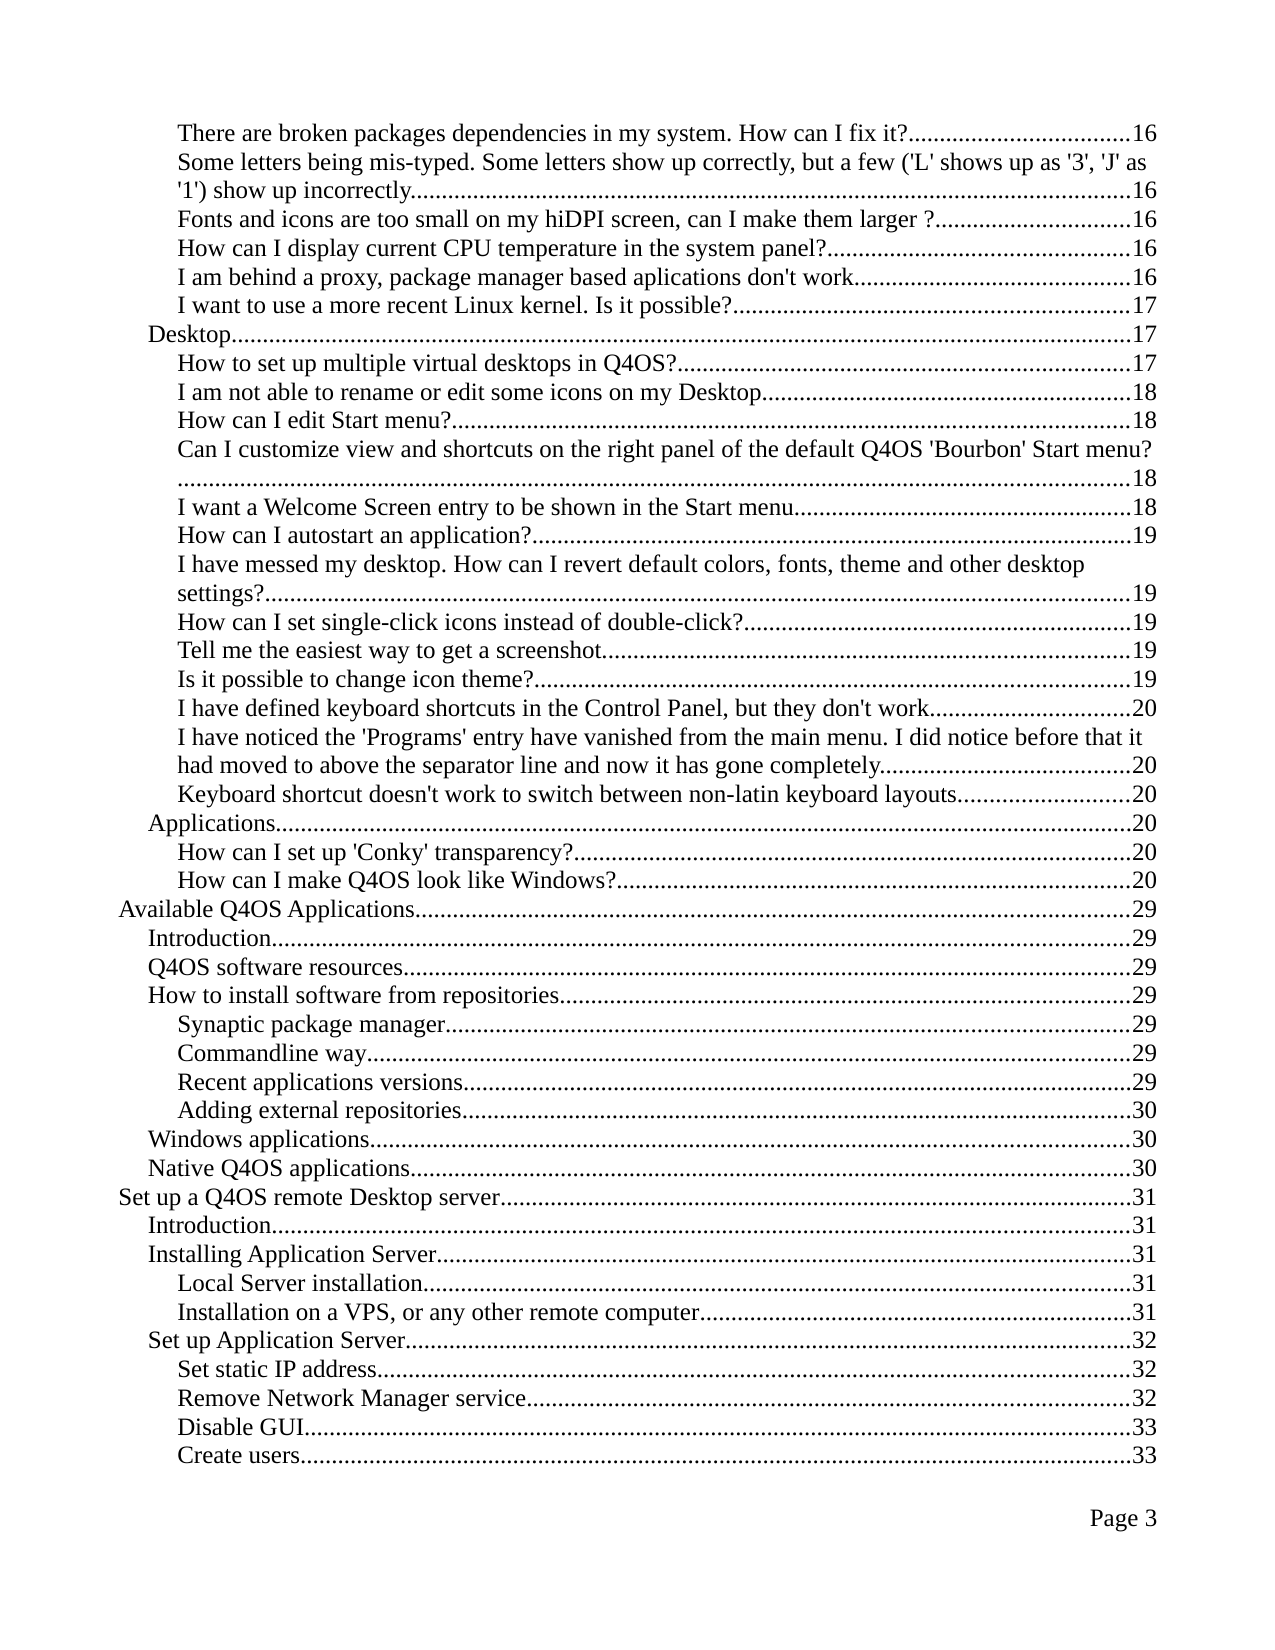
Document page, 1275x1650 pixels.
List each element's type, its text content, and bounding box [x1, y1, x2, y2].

text I have noticed the 'Programs' entry have vanished from the main menu. I did notice before that it had moved to above the separator line and now it has gone completely. 20 [177, 722, 1157, 779]
text Set up Application Server 32 [148, 1326, 1157, 1354]
text Introduction 29 [148, 923, 1157, 952]
text I want a Welcome Screen entry to be shown in the Start menu. 18 [177, 492, 1157, 521]
text How can I set up 'Conky' transparency? 20 [177, 837, 1157, 866]
text How to set up multiple virtual desktops in Q4OS? 17 [177, 348, 1157, 377]
text Applications 20 [148, 808, 1157, 837]
text Disable GUI 33 [177, 1412, 1157, 1441]
text How can I set single-click icons instead of double-click? 19 [177, 607, 1157, 636]
text Can I customize view and shortcuts on the right panel of the default Q4OS 'Bourbon' Start menu? 18 [177, 434, 1157, 492]
text Installation on a VPS, or any other remote computer 31 [177, 1297, 1157, 1326]
text I want to use a more recent Linux kernel. Is it possible? 17 [177, 291, 1157, 319]
text Introduction 31 [148, 1211, 1157, 1239]
text Keyboard shortcut doesn't work to switch between non-latin keyboard layouts. 20 [177, 779, 1157, 808]
text Synaptic package manager 29 [177, 1009, 1157, 1038]
text I have messed my desktop. How can I revert default colors, fonts, theme and other desktop settings? 19 [177, 549, 1157, 607]
text Is it possible to change icon theme? 19 [177, 664, 1157, 693]
text How can I make Q4OS look like Windows? 20 [177, 866, 1157, 894]
text Commandline way 29 [177, 1038, 1157, 1067]
text Remove Network Manager service 32 [177, 1383, 1157, 1412]
text Windows applications 30 [148, 1124, 1157, 1153]
text There are broken packages dependencies in my system. How can I fix it? 16 [177, 118, 1157, 147]
text Set static IP address 32 [177, 1354, 1157, 1383]
text Native Q4OS applications 30 [148, 1153, 1157, 1182]
text Installing Application Server 31 [148, 1239, 1157, 1268]
text I have defined keyboard shortcuts in the Control Panel, but they don't work. 20 [177, 693, 1157, 722]
text I am behind a proxy, package manager based aplications don't work. 16 [177, 262, 1157, 291]
text Create users 33 [177, 1441, 1157, 1469]
text How can I edit Start menu? 18 [177, 406, 1157, 434]
text Tell me the easiest way to get a screenshot. 19 [177, 636, 1157, 664]
text Adding external repositories 30 [177, 1096, 1157, 1124]
text How can I autostart an application? 19 [177, 521, 1157, 549]
text How to install software from repositories 29 [148, 981, 1157, 1009]
text Desktop 17 [148, 319, 1157, 348]
text I am not able to rename or edit some icons on my Desktop. 18 [177, 377, 1157, 406]
text Recent applications versions 29 [177, 1067, 1157, 1096]
text How can I display current CPU temperature in the system panel? 16 [177, 233, 1157, 262]
text Local Server installation 31 [177, 1268, 1157, 1297]
text Fonts and icons are too small on my hiDPI screen, can I make them larger ? 16 [177, 204, 1157, 233]
text Some letters being mis-typed. Some letters show up correctly, but a few ('L' shows up as '3', 'J' as '1') show up incorrectly. 16 [177, 147, 1157, 204]
text Available Q4OS Applications 29 [118, 894, 1157, 923]
text Q4OS software resources 29 [148, 952, 1157, 981]
text Set up a Q4OS remote Desktop server 31 [118, 1182, 1157, 1211]
